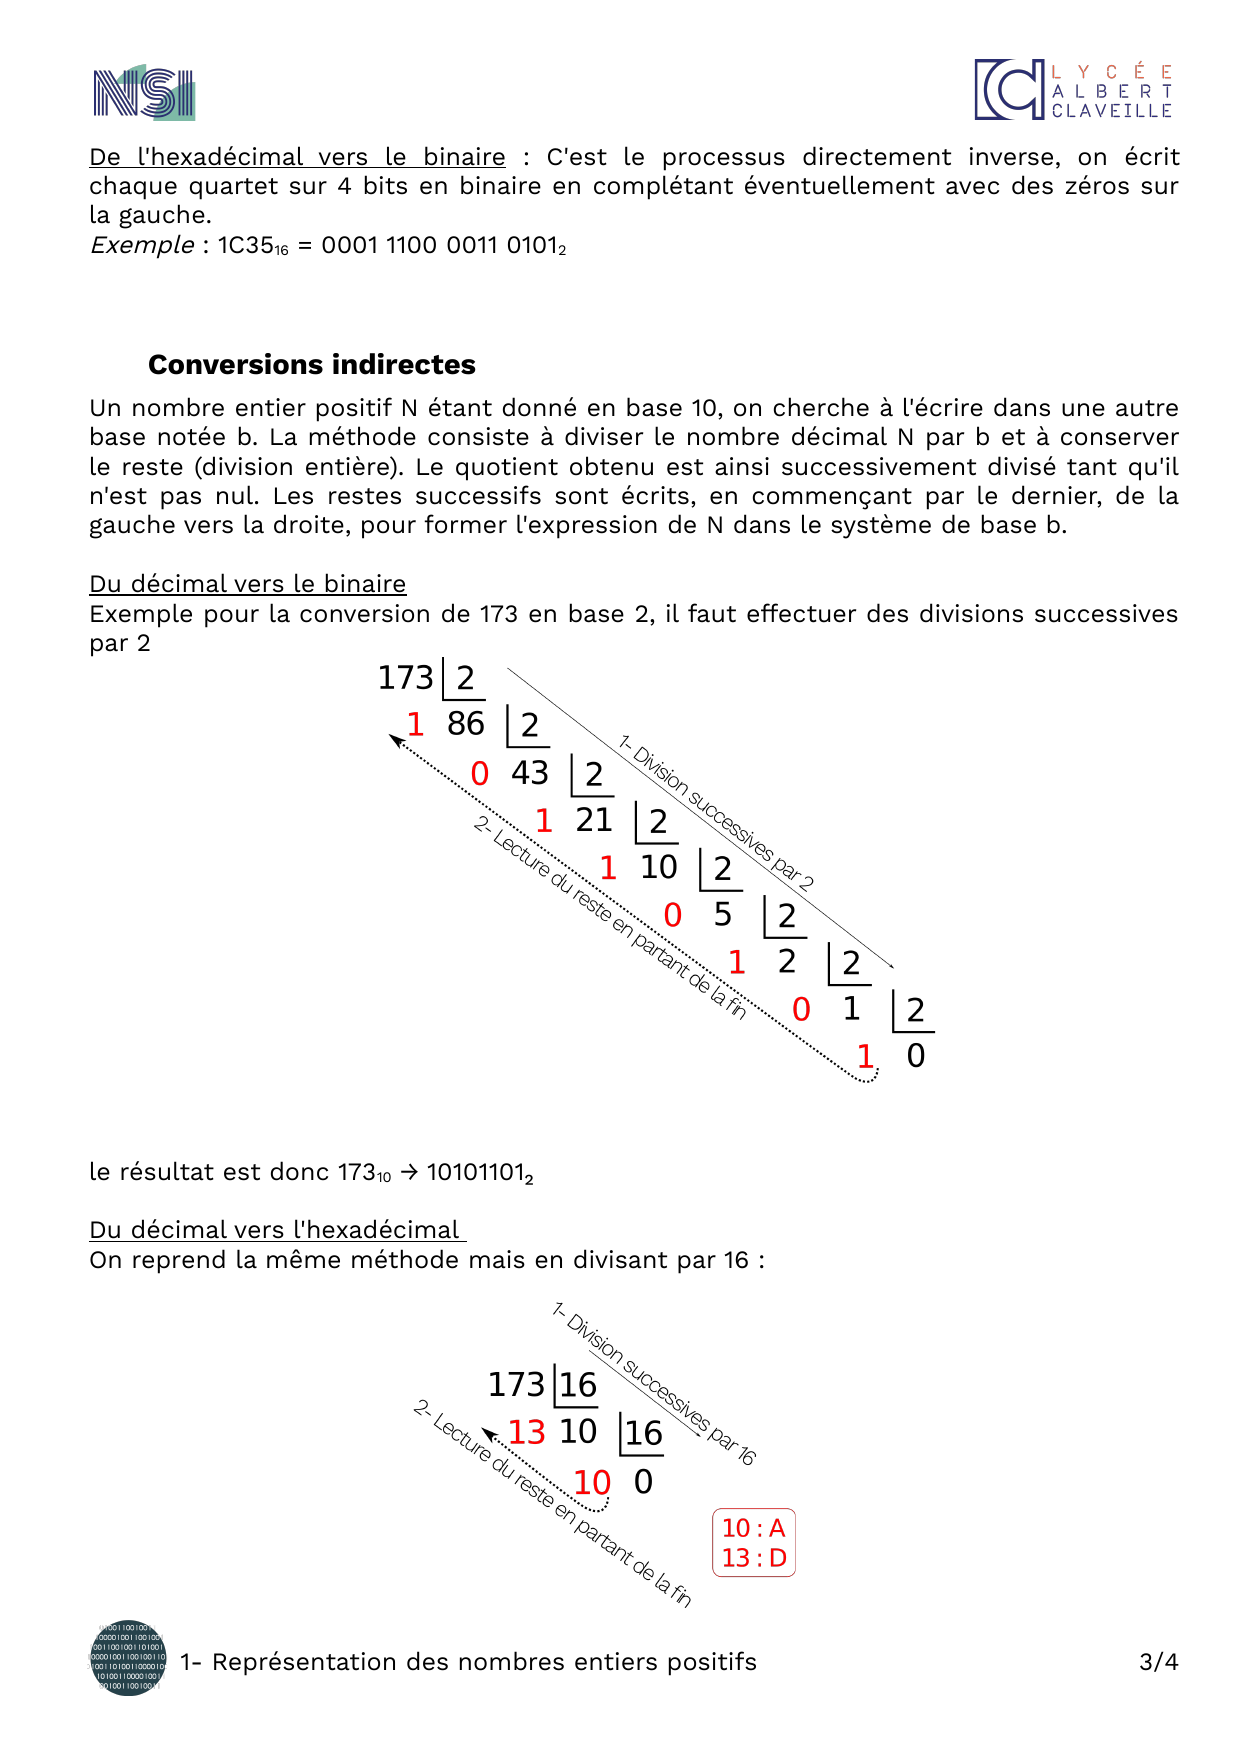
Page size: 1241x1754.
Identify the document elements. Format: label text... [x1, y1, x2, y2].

picture [974, 59, 1172, 120]
picture [334, 657, 936, 1110]
picture [413, 1301, 796, 1608]
picture [94, 64, 196, 121]
text De l'hexadécimal vers le binaire : C'est le processus directement inverse, on écrit chaque quartet sur 4 bits en binaire en complétant éventuellement avec des zéros sur la gauche. [88, 142, 1181, 230]
text On reprend la même méthode mais en divisant par 16 : [88, 1245, 1181, 1274]
text le résultat est donc 17310 → 10101101₂ [88, 1157, 1181, 1186]
text Du décimal vers l'hexadécimal [88, 1216, 1181, 1245]
picture [87, 1620, 168, 1696]
subtitle Conversions indirectes [148, 347, 1181, 381]
text Du décimal vers le binaire [88, 569, 1181, 599]
text Un nombre entier positif N étant donné en base 10, on cherche à l'écrire dans une autre base notée b. La méthode consiste à diviser le nombre décimal N par b et à conserver le reste (division entière). Le quotient obtenu est ainsi successivement divisé tant qu'il n'est pas nul. Les restes successifs sont écrits, en commençant par le dernier, de la gauche vers la droite, pour former l'expression de N dans le système de base b. [88, 393, 1181, 540]
text Exemple : 1C3516 = 0001 1100 0011 01012 [88, 230, 1181, 259]
text Exemple pour la conversion de 173 en base 2, il faut effectuer des divisions successives par 2 [88, 599, 1181, 658]
